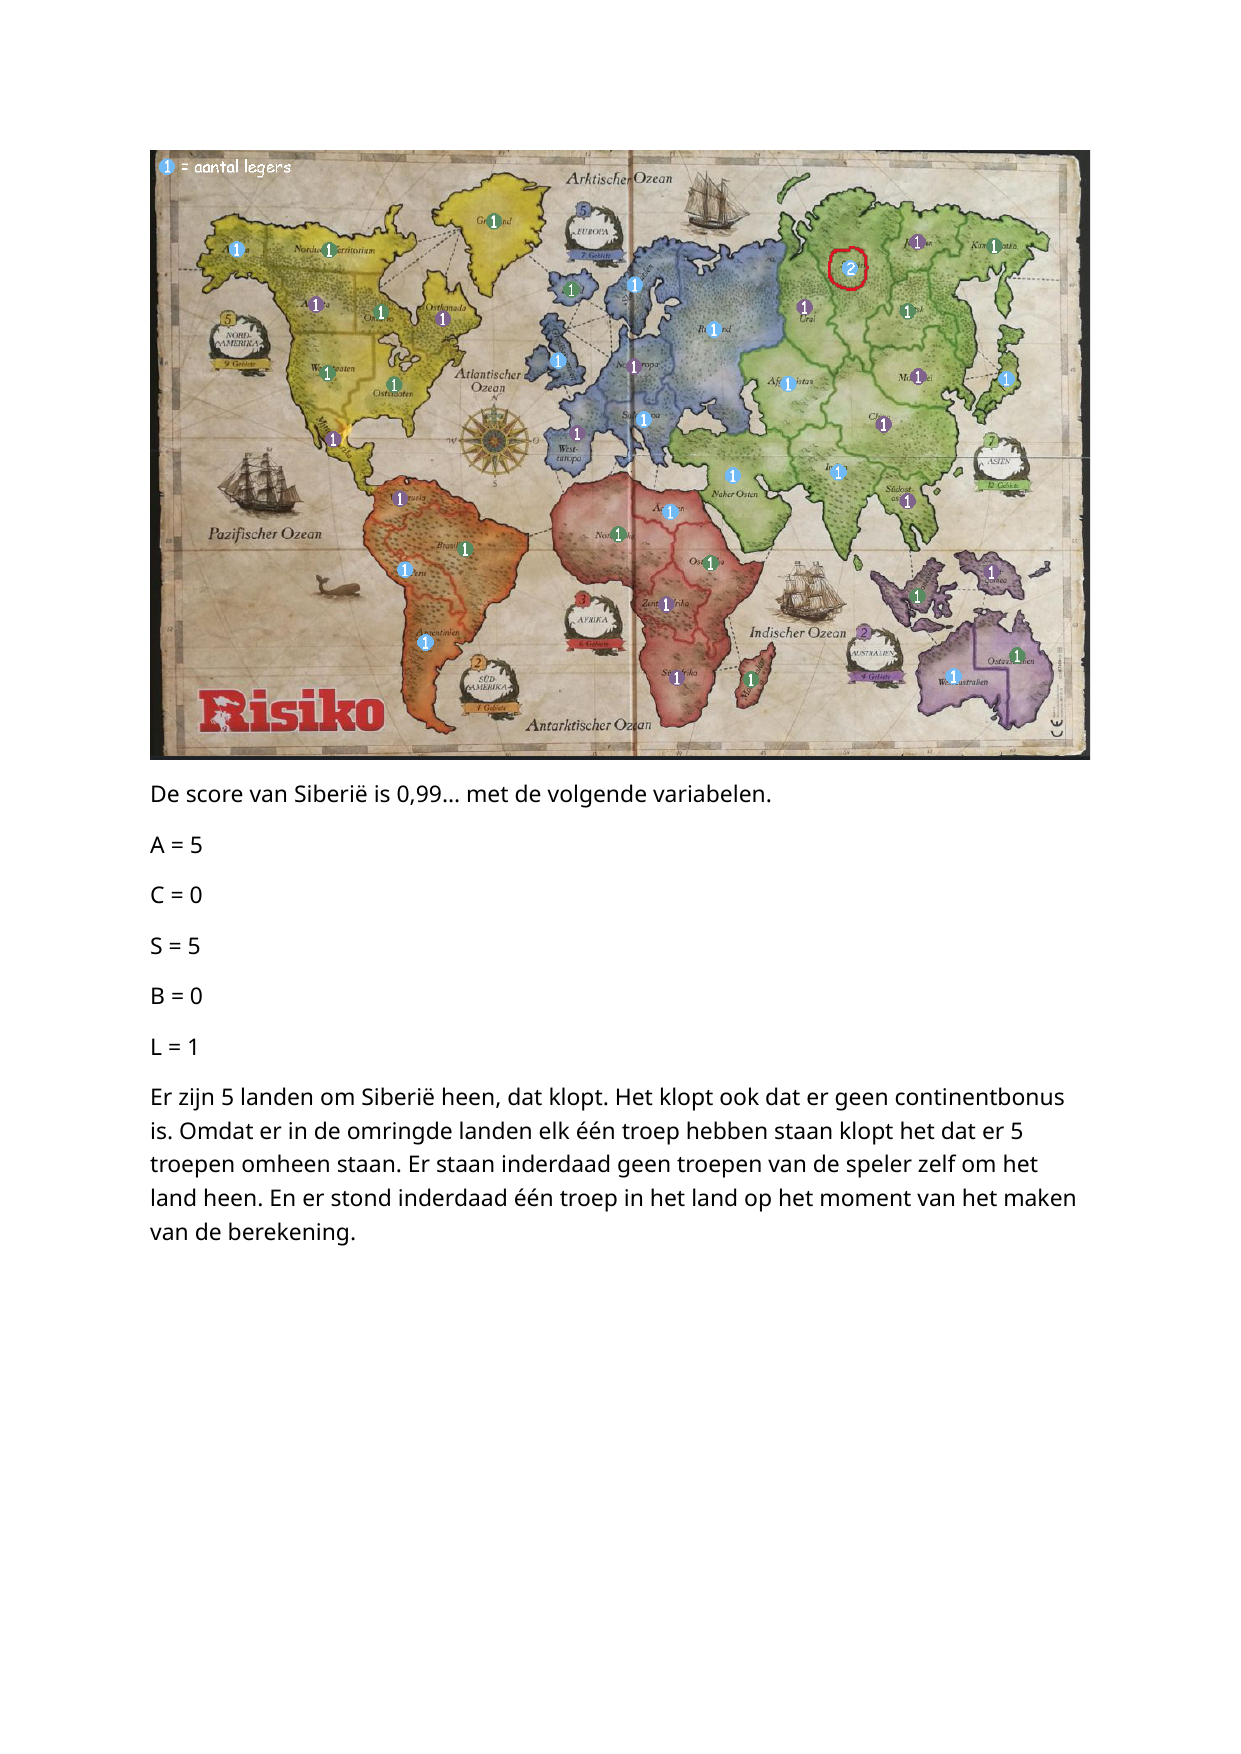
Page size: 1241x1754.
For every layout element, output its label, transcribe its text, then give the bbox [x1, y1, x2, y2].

text S = 5 [150, 930, 1090, 961]
text C = 0 [150, 879, 1090, 911]
text L = 1 [150, 1031, 1090, 1062]
text A = 5 [150, 829, 1090, 860]
picture [150, 150, 1091, 760]
text De score van Siberië is 0,99… met de volgende variabelen. [150, 778, 1090, 810]
text Er zijn 5 landen om Siberië heen, dat klopt. Het klopt ook dat er geen continentbonus is. Omdat er in de omringde landen elk één troep hebben staan klopt het dat er 5 troepen omheen staan. Er staan inderdaad geen troepen van de speler zelf om het land heen. En er stond inderdaad één troep in het land op het moment van het maken van de berekening. [150, 1081, 1090, 1247]
text B = 0 [150, 980, 1090, 1011]
